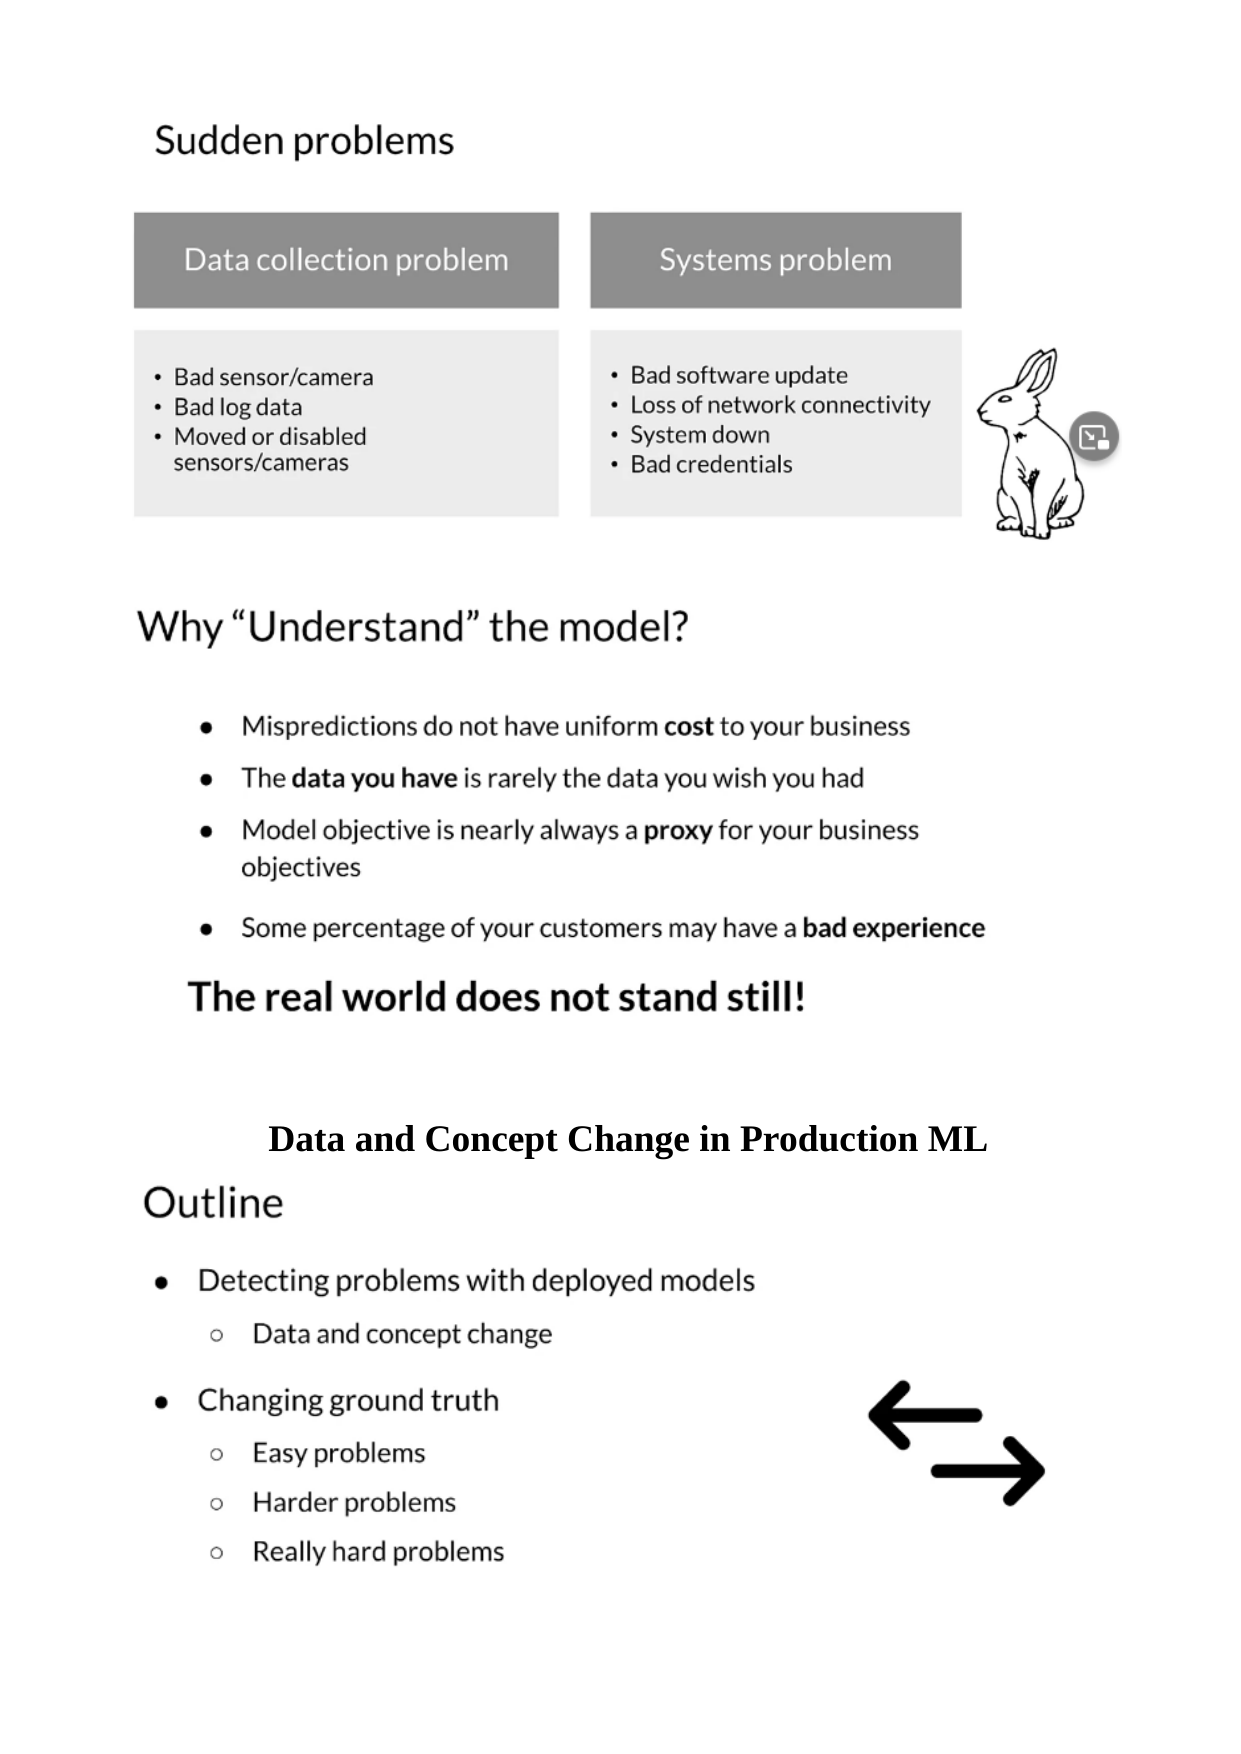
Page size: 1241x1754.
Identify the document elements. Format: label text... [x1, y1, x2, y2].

picture [118, 602, 1123, 1034]
subtitle Data and Concept Change in Production ML [118, 1116, 1122, 1159]
picture [118, 118, 1123, 545]
picture [118, 1172, 1123, 1590]
